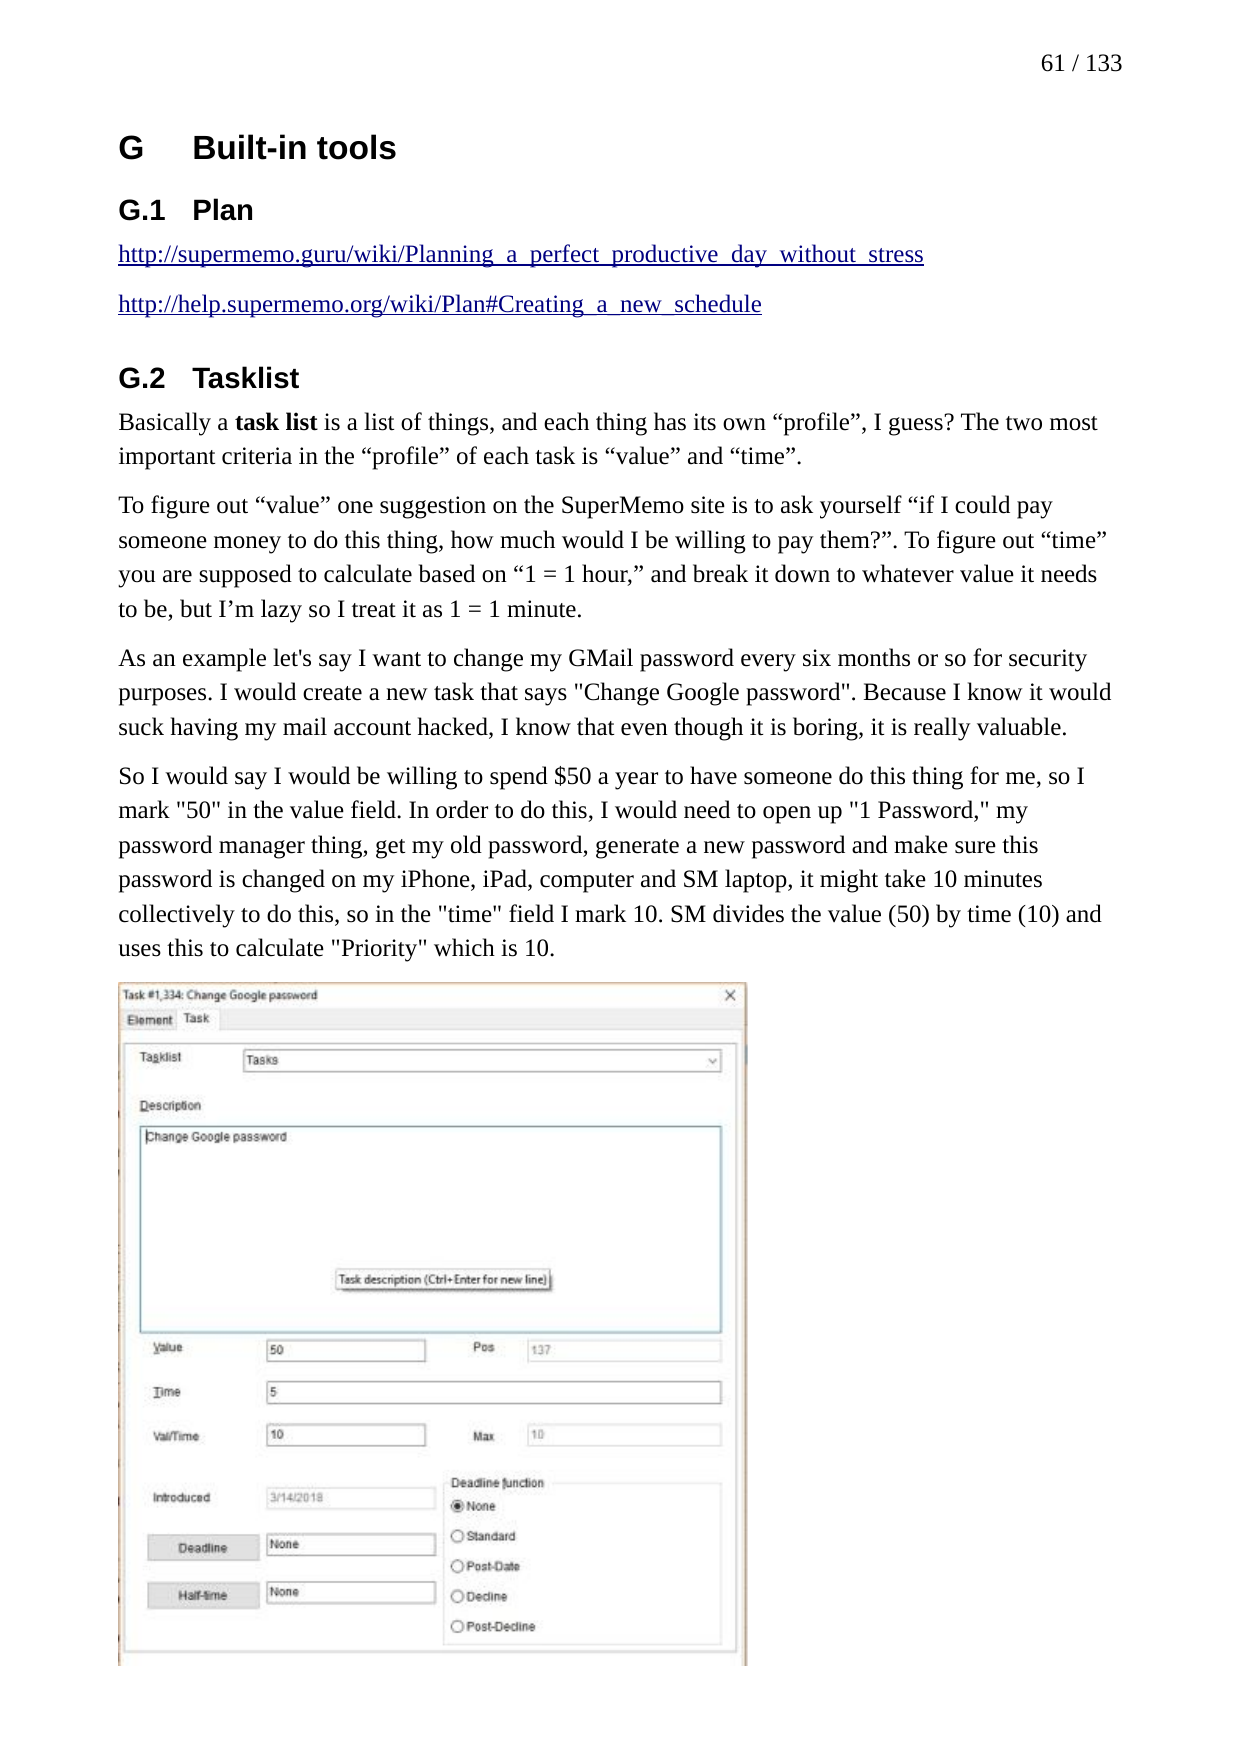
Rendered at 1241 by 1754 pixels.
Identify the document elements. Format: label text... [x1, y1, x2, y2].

text So I would say I would be willing to spend $50 a year to have someone do this thing for me, so I mark "50" in the value field. In order to do this, I would need to open up "1 Password," my password manager thing, get my old password, generate a new password and make sure this password is changed on my iPhone, iPad, computer and SM laptop, it might take 10 minutes collectively to do this, so in the "time" field I mark 10. SM divides the value (50) by time (10) and uses this to calculate "Priority" which is 10. [118, 761, 1122, 962]
text As an example let's say I want to change my GMail password every six months or so for security purposes. I would create a new task that says "Change Google password". Because I know it would suck having my mail account hacked, I know that even though it is boring, it is really valuable. [118, 643, 1122, 741]
text http://help.supermemo.org/wiki/Plan#Creating_a_new_schedule [118, 289, 1122, 317]
subtitle Tasklist [118, 361, 1122, 394]
subtitle Plan [118, 193, 1122, 227]
subtitle Built-in tools [118, 128, 1122, 166]
picture [118, 982, 748, 1666]
text Basically a task list is a list of things, and each thing has its own “profile”, I guess? The two most important criteria in the “profile” of each task is “value” and “time”. [118, 407, 1122, 470]
text http://supermemo.guru/wiki/Planning_a_perfect_productive_day_without_stress [118, 239, 1122, 268]
text To figure out “value” one suggestion on the SuperMemo site is to ask yourself “if I could pay someone money to do this thing, how much would I be willing to pay them?”. To figure out “time” you are supposed to calculate based on “1 = 1 hour,” and break it down to whatever value it needs to be, but I’m lazy so I treat it as 1 = 1 minute. [118, 491, 1122, 623]
